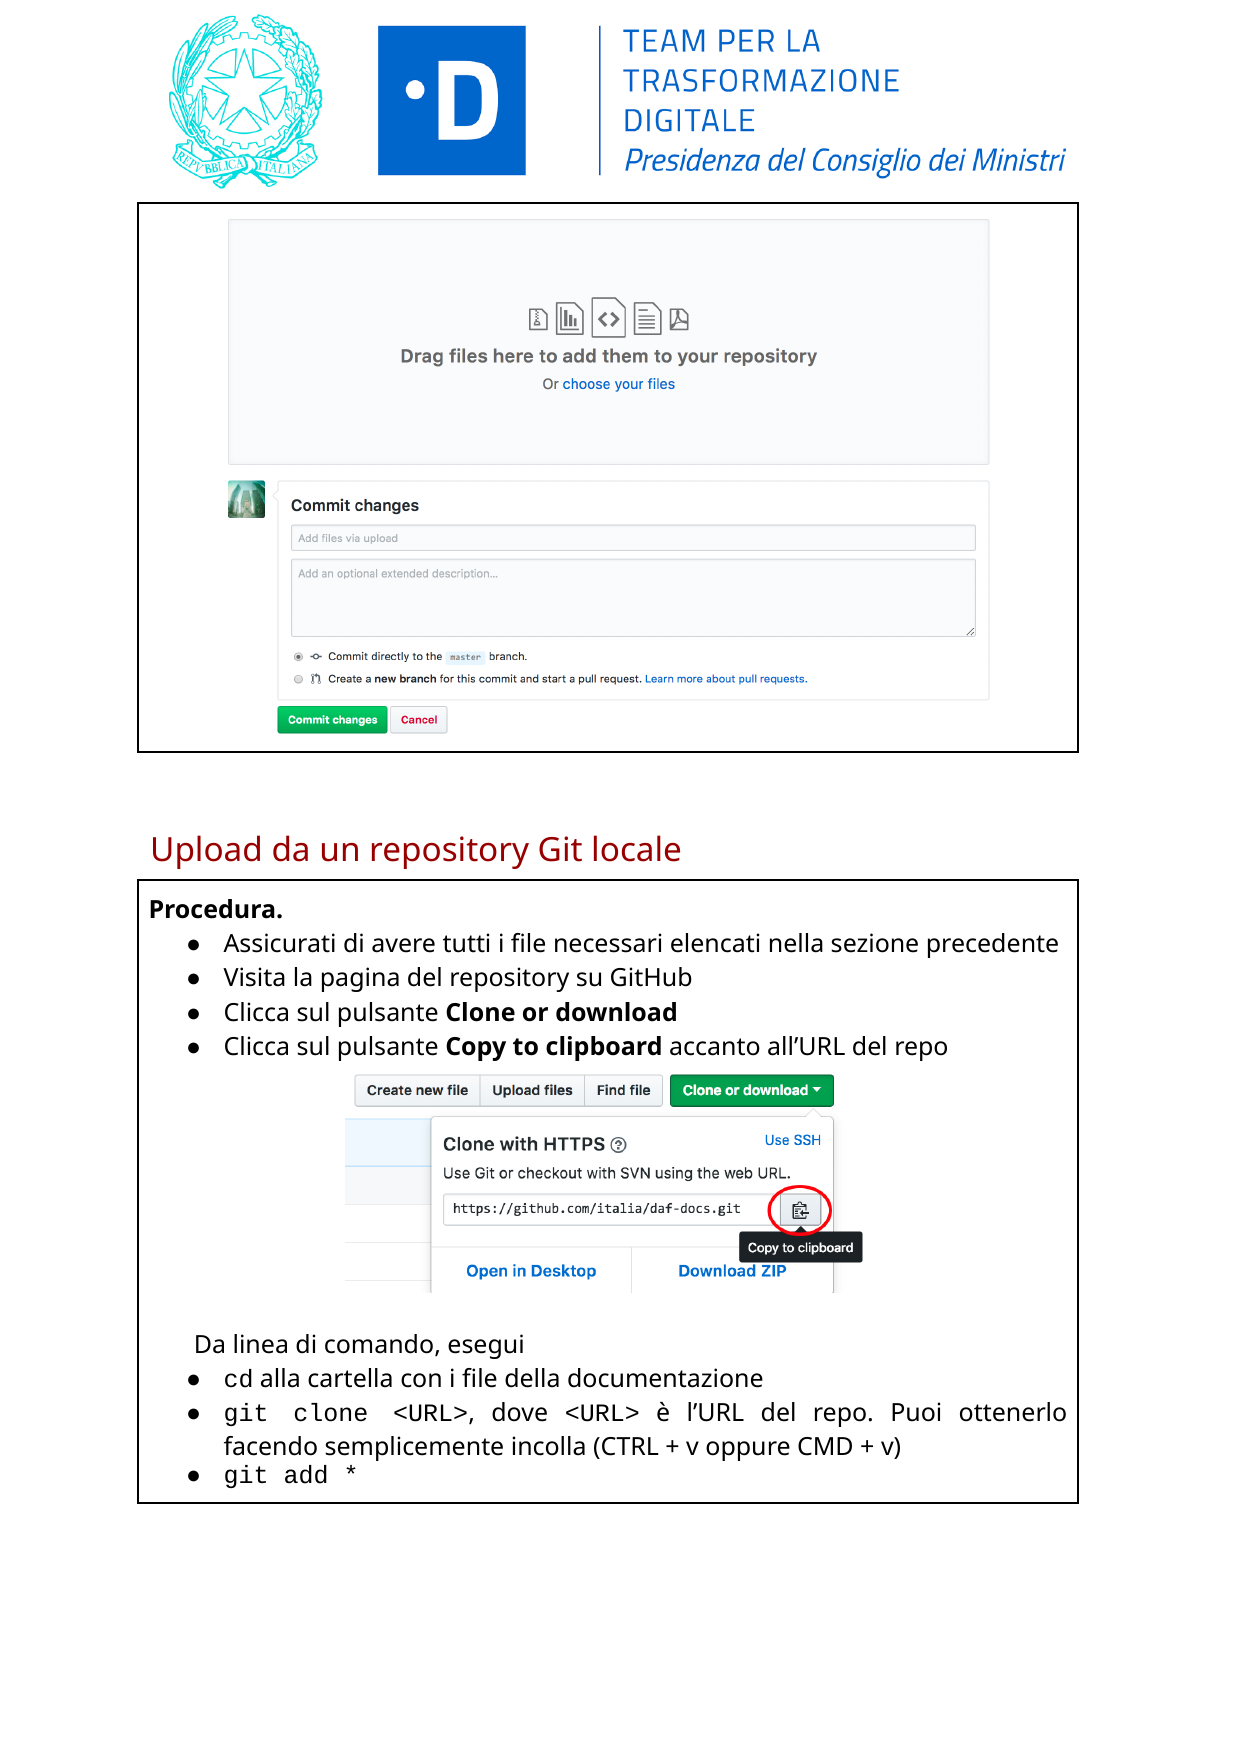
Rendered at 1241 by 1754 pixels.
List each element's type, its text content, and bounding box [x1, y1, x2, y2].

picture [222, 214, 994, 741]
table_header Procedura. Assicurati di avere tutti i file necessari elencati nella sezione precedente Visita la pagina del repository su GitHub Clicca sul pulsante Clone or download Clicca sul pulsante Copy to clipboard accanto all’URL del repo Da linea di comando, esegui cd alla cartella con i file della documentazione git clone <URL>, dove <URL> è l’URL del repo. Puoi ottenerlo facendo semplicemente incolla (CTRL + v oppure CMD + v) git add * git commit All’apertura dell’editor di testo, scrivi il messaggio di commit, secondo le modalità descritte nella sezione Messaggi di commit git push origin master [139, 881, 1077, 1502]
picture [150, 0, 1091, 203]
subtitle Upload da un repository Git locale [150, 826, 1090, 871]
table_header [139, 204, 1077, 751]
picture [345, 1062, 871, 1293]
